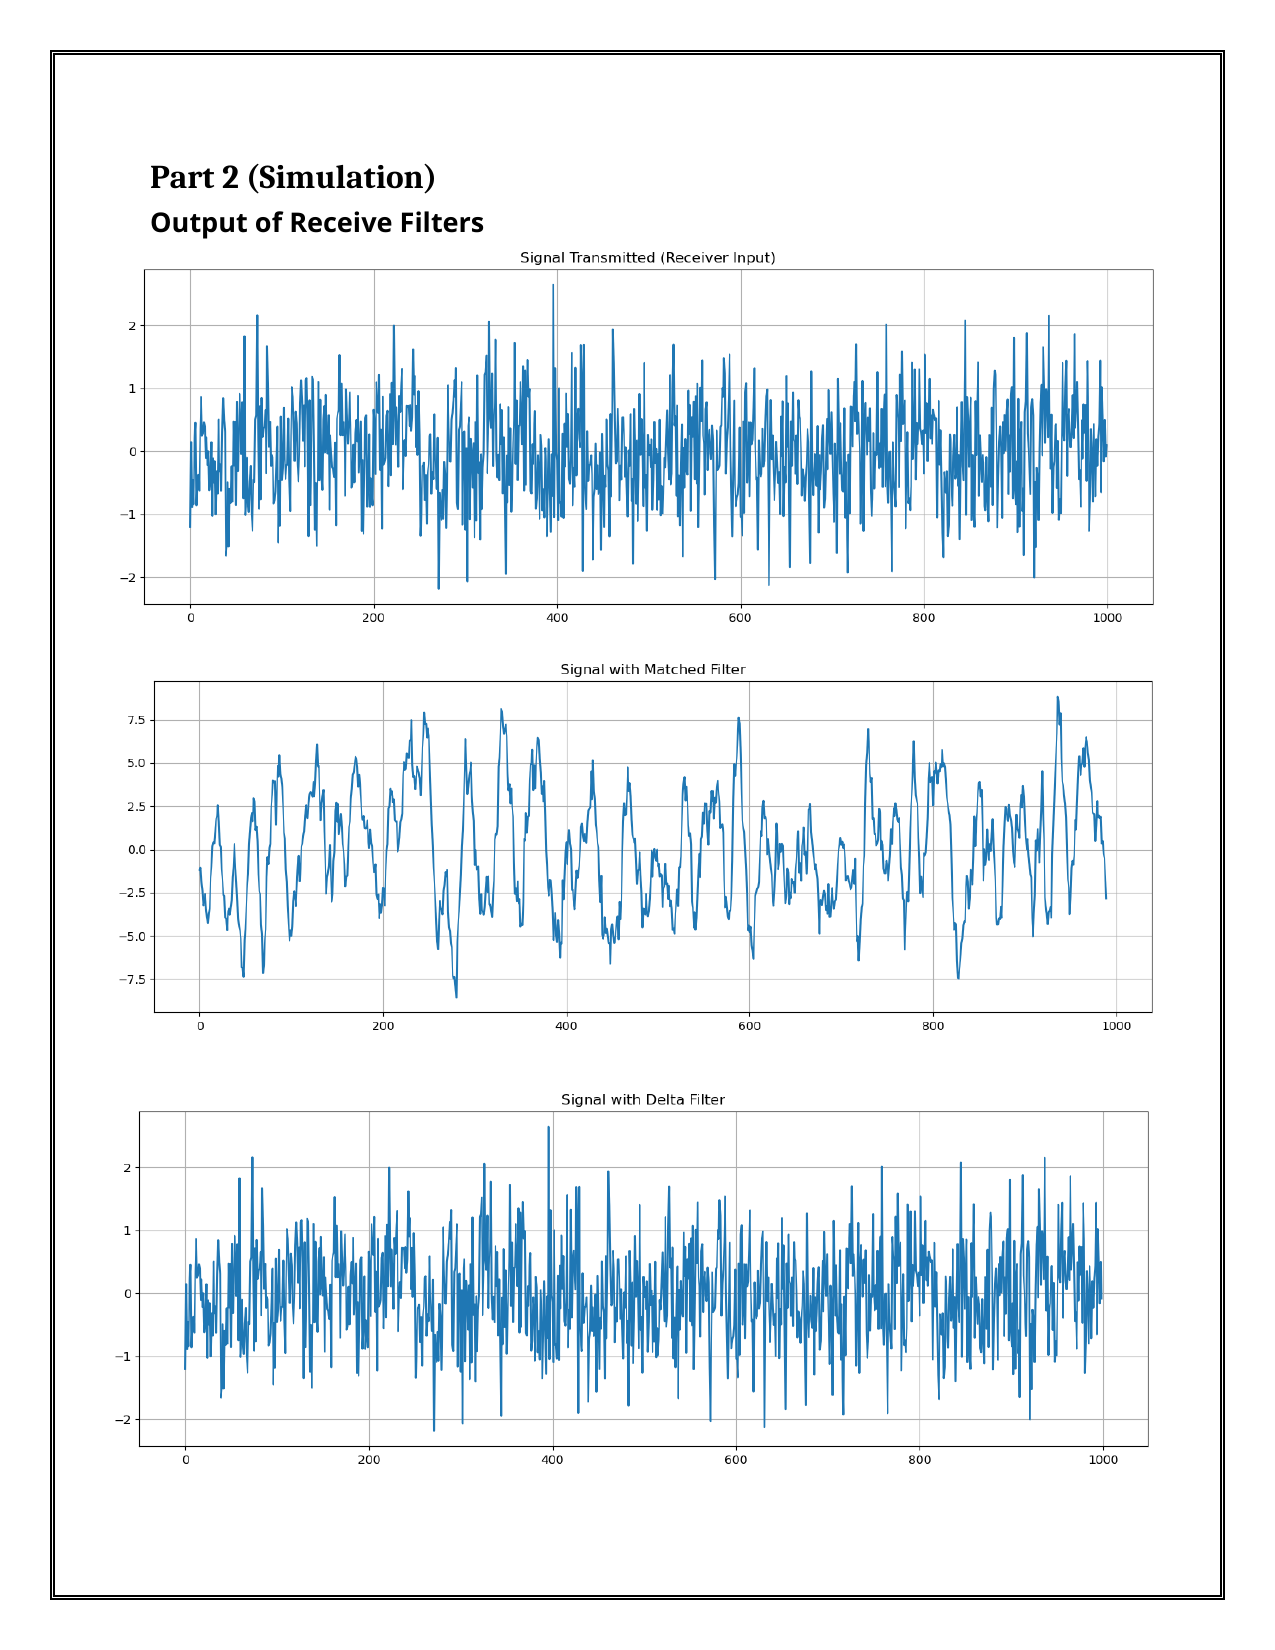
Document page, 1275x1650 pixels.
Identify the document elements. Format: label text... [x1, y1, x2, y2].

subtitle Part 2 (Simulation) [150, 158, 1200, 197]
picture [104, 1085, 1154, 1475]
subtitle Output of Receive Filters [150, 204, 1200, 241]
picture [109, 243, 1160, 633]
picture [108, 655, 1158, 1041]
